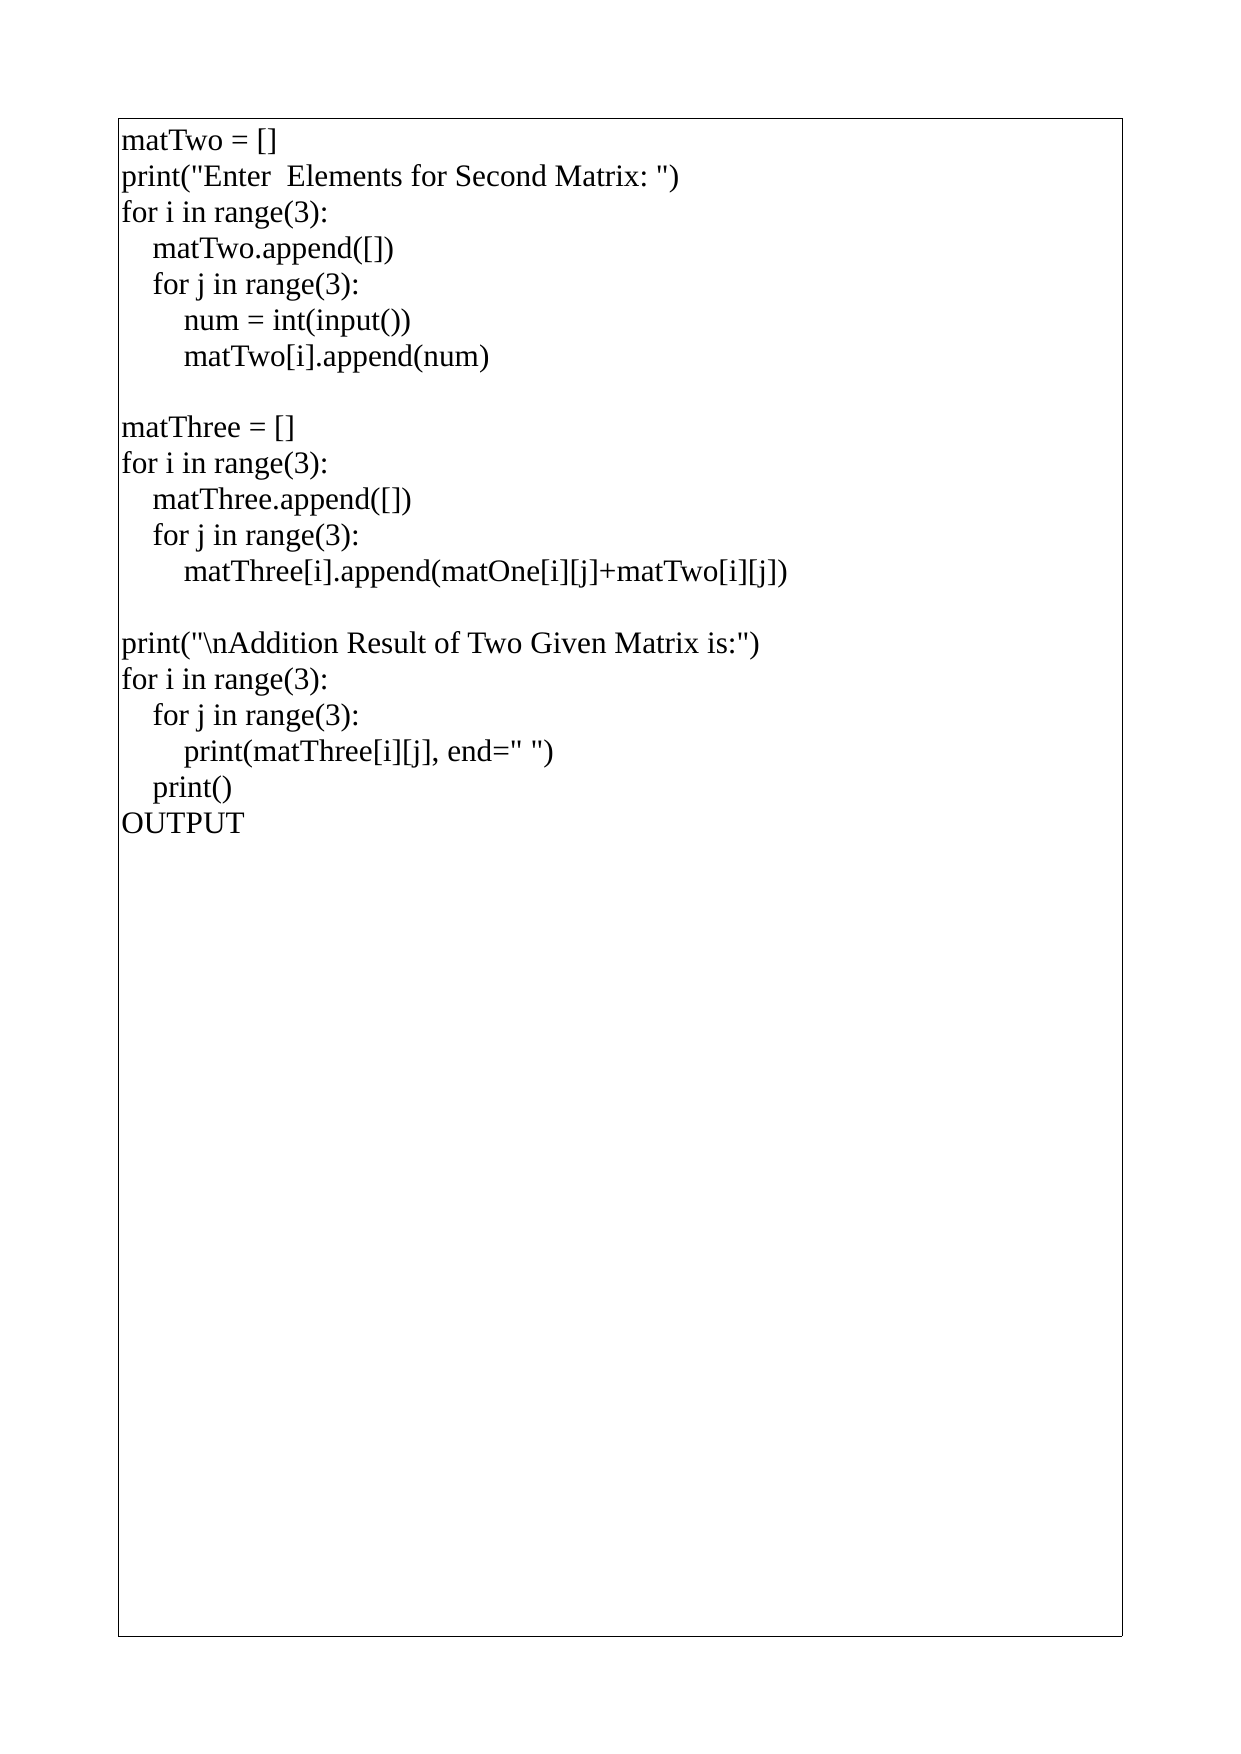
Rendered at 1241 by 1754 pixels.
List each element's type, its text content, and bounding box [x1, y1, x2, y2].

text matTwo[i].append(num) [121, 337, 1119, 373]
text print("\nAddition Result of Two Given Matrix is:") [121, 624, 1119, 660]
text for j in range(3): [121, 516, 1119, 552]
text print() [121, 768, 1119, 804]
text print("Enter Elements for Second Matrix: ") [121, 157, 1119, 193]
text num = int(input()) [121, 301, 1119, 337]
text matThree.append([]) [121, 481, 1119, 516]
text matThree[i].append(matOne[i][j]+matTwo[i][j]) [121, 552, 1119, 588]
text for i in range(3): [121, 444, 1119, 481]
text print(matThree[i][j], end=" ") [121, 732, 1119, 768]
text matTwo = [] [121, 121, 1119, 157]
text for i in range(3): [121, 193, 1119, 229]
text for i in range(3): [121, 660, 1119, 696]
text matThree = [] [121, 409, 1119, 444]
text for j in range(3): [121, 265, 1119, 301]
text matTwo.append([]) [121, 229, 1119, 265]
text OUTPUT [121, 804, 1119, 840]
text for j in range(3): [121, 696, 1119, 732]
